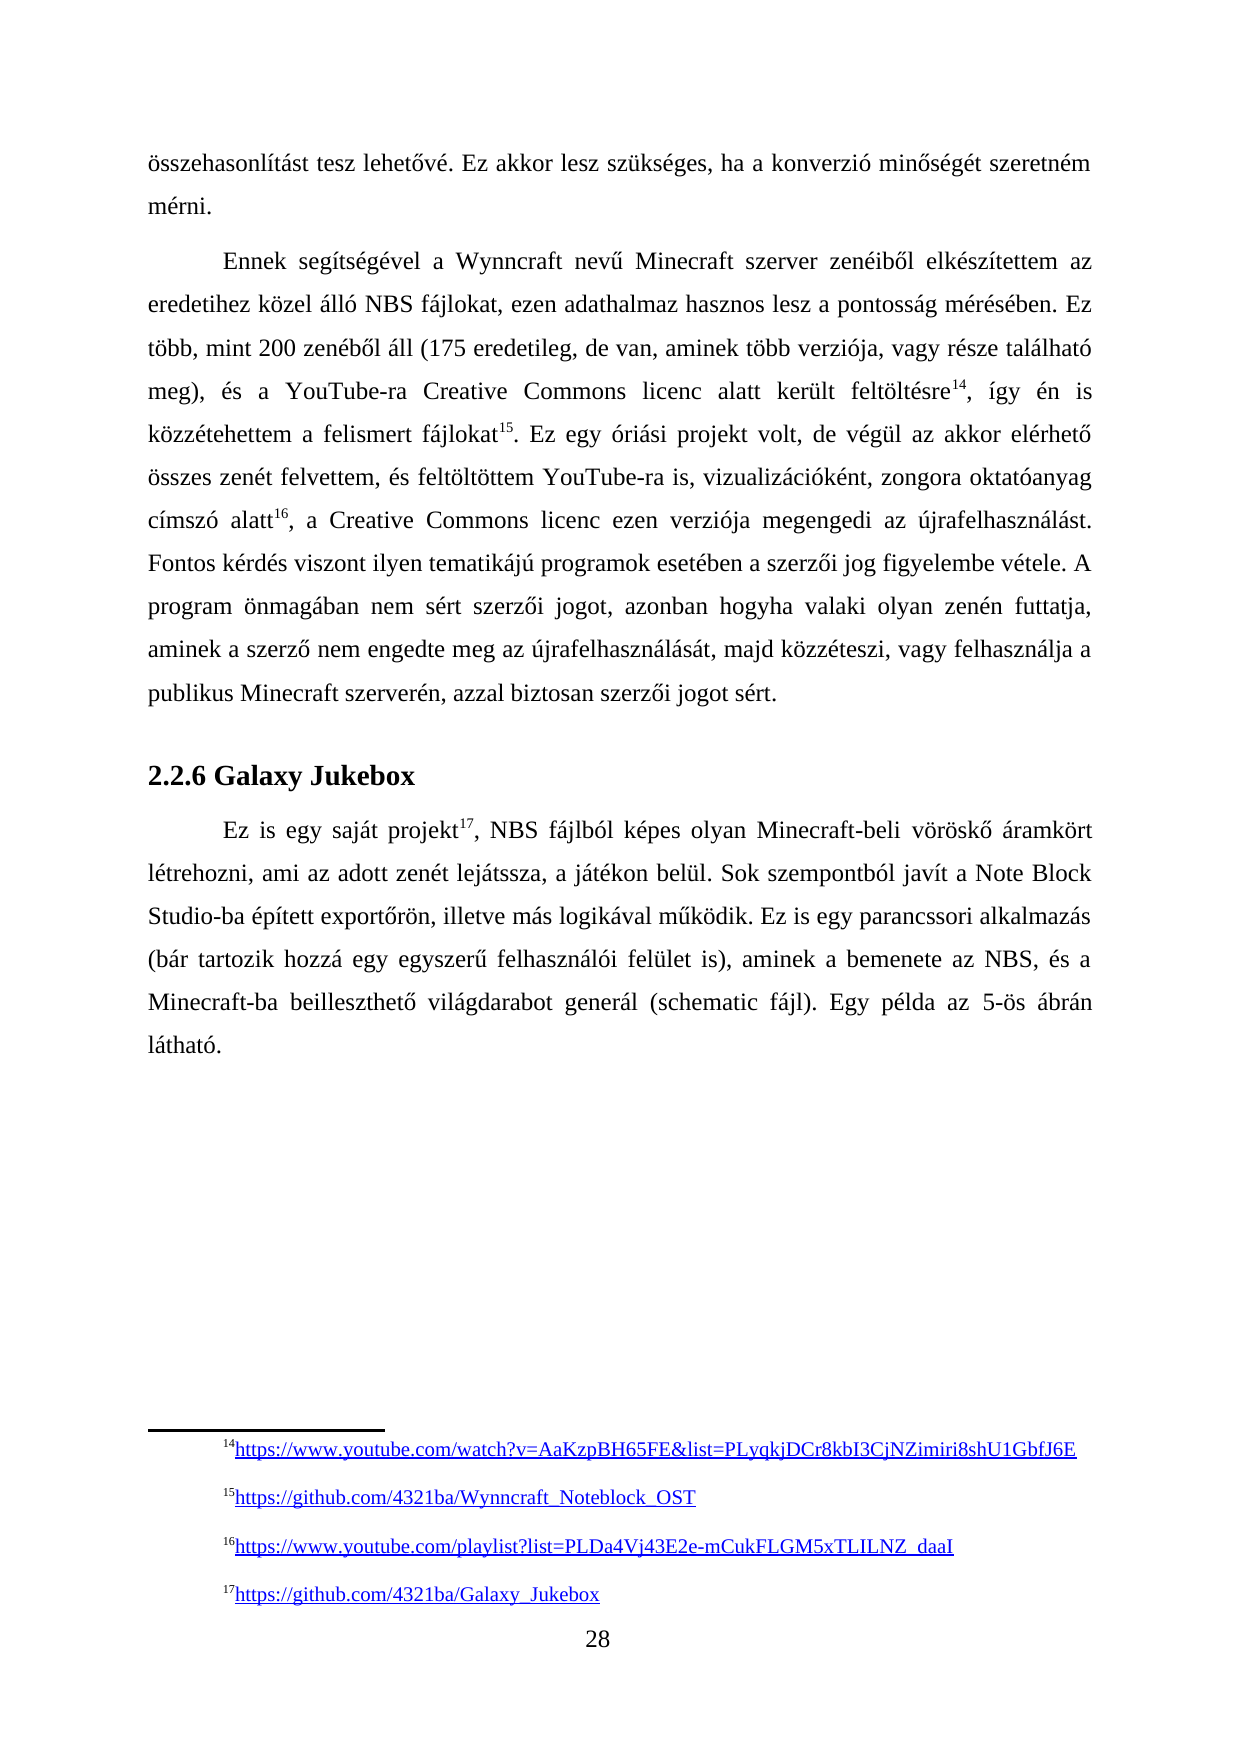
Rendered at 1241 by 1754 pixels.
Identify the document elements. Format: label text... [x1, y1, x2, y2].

text https://github.com/4321ba/Galaxy_Jukebox [148, 1582, 1092, 1606]
text https://www.youtube.com/watch?v=AaKzpBH65FE&list=PLyqkjDCr8kbI3CjNZimiri8shU1GbfJ6E [148, 1437, 1092, 1461]
text összehasonlítást tesz lehetővé. Ez akkor lesz szükséges, ha a konverzió minőségét szeretném mérni. [148, 148, 1092, 219]
text Ennek segítségével a Wynncraft nevű Minecraft szerver zenéiből elkészítettem az eredetihez közel álló NBS fájlokat, ezen adathalmaz hasznos lesz a pontosság mérésében. Ez több, mint 200 zenéből áll (175 eredetileg, de van, aminek több verziója, vagy része található meg), és a YouTube-ra Creative Commons licenc alatt került feltöltésre, így én is közzétehettem a felismert fájlokat. Ez egy óriási projekt volt, de végül az akkor elérhető összes zenét felvettem, és feltöltöttem YouTube-ra is, vizualizációként, zongora oktatóanyag címszó alatt, a Creative Commons licenc ezen verziója megengedi az újrafelhasználást. Fontos kérdés viszont ilyen tematikájú programok esetében a szerzői jog figyelembe vétele. A program önmagában nem sért szerzői jogot, azonban hogyha valaki olyan zenén futtatja, aminek a szerző nem engedte meg az újrafelhasználását, majd közzéteszi, vagy felhasználja a publikus Minecraft szerverén, azzal biztosan szerzői jogot sért. [148, 246, 1092, 706]
text Ez is egy saját projekt, NBS fájlból képes olyan Minecraft-beli vöröskő áramkört létrehozni, ami az adott zenét lejátssza, a játékon belül. Sok szempontból javít a Note Block Studio-ba épített exportőrön, illetve más logikával működik. Ez is egy parancssori alkalmazás (bár tartozik hozzá egy egyszerű felhasználói felület is), aminek a bemenete az NBS, és a Minecraft-ba beilleszthető világdarabot generál (schematic fájl). Egy példa az 5-ös ábrán látható. [148, 815, 1092, 1059]
subtitle Galaxy Jukebox [148, 758, 1092, 792]
text https://www.youtube.com/playlist?list=PLDa4Vj43E2e-mCukFLGM5xTLILNZ_daaI [148, 1534, 1092, 1558]
text https://github.com/4321ba/Wynncraft_Noteblock_OST [148, 1485, 1092, 1509]
